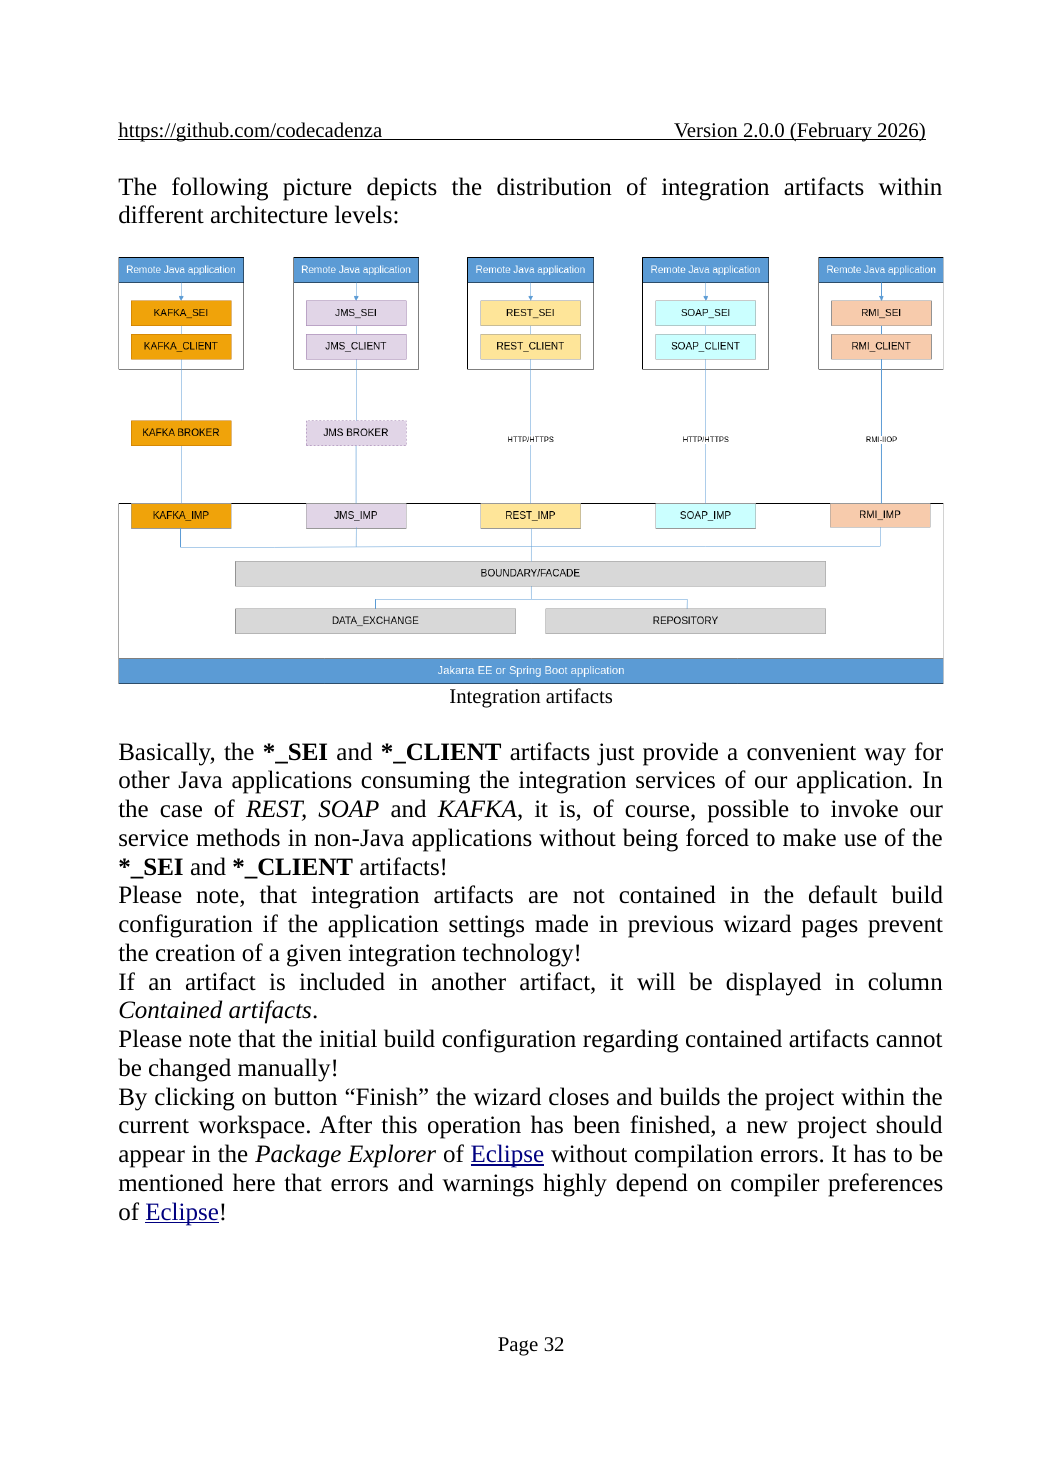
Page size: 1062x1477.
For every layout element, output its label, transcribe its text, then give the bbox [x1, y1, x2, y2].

text The following picture depicts the distribution of integration artifacts within different architecture levels: [118, 172, 944, 229]
text Please note that the initial build configuration regarding contained artifacts cannot be changed manually! [118, 1024, 944, 1082]
text Please note, that integration artifacts are not contained in the default build configuration if the application settings made in previous wizard pages prevent the creation of a given integration technology! [118, 881, 944, 967]
text By clicking on button “Finish” the wizard closes and builds the project within the current workspace. After this operation has been finished, a new project should appear in the Package Explorer of Eclipse without compilation errors. It has to be mentioned here that errors and warnings highly depend on compiler preferences of Eclipse! [118, 1082, 944, 1226]
text Integration artifacts [118, 684, 943, 708]
text Basically, the *_SEI and *_CLIENT artifacts just provide a convenient way for other Java applications consuming the integration services of our application. In the case of REST, SOAP and KAFKA, it is, of course, possible to invoke our service methods in non-Java applications without being forced to make use of the *_SEI and *_CLIENT artifacts! [118, 737, 944, 881]
picture [118, 257, 944, 684]
text If an artifact is included in another artifact, it will be displayed in column Contained artifacts. [118, 967, 944, 1024]
